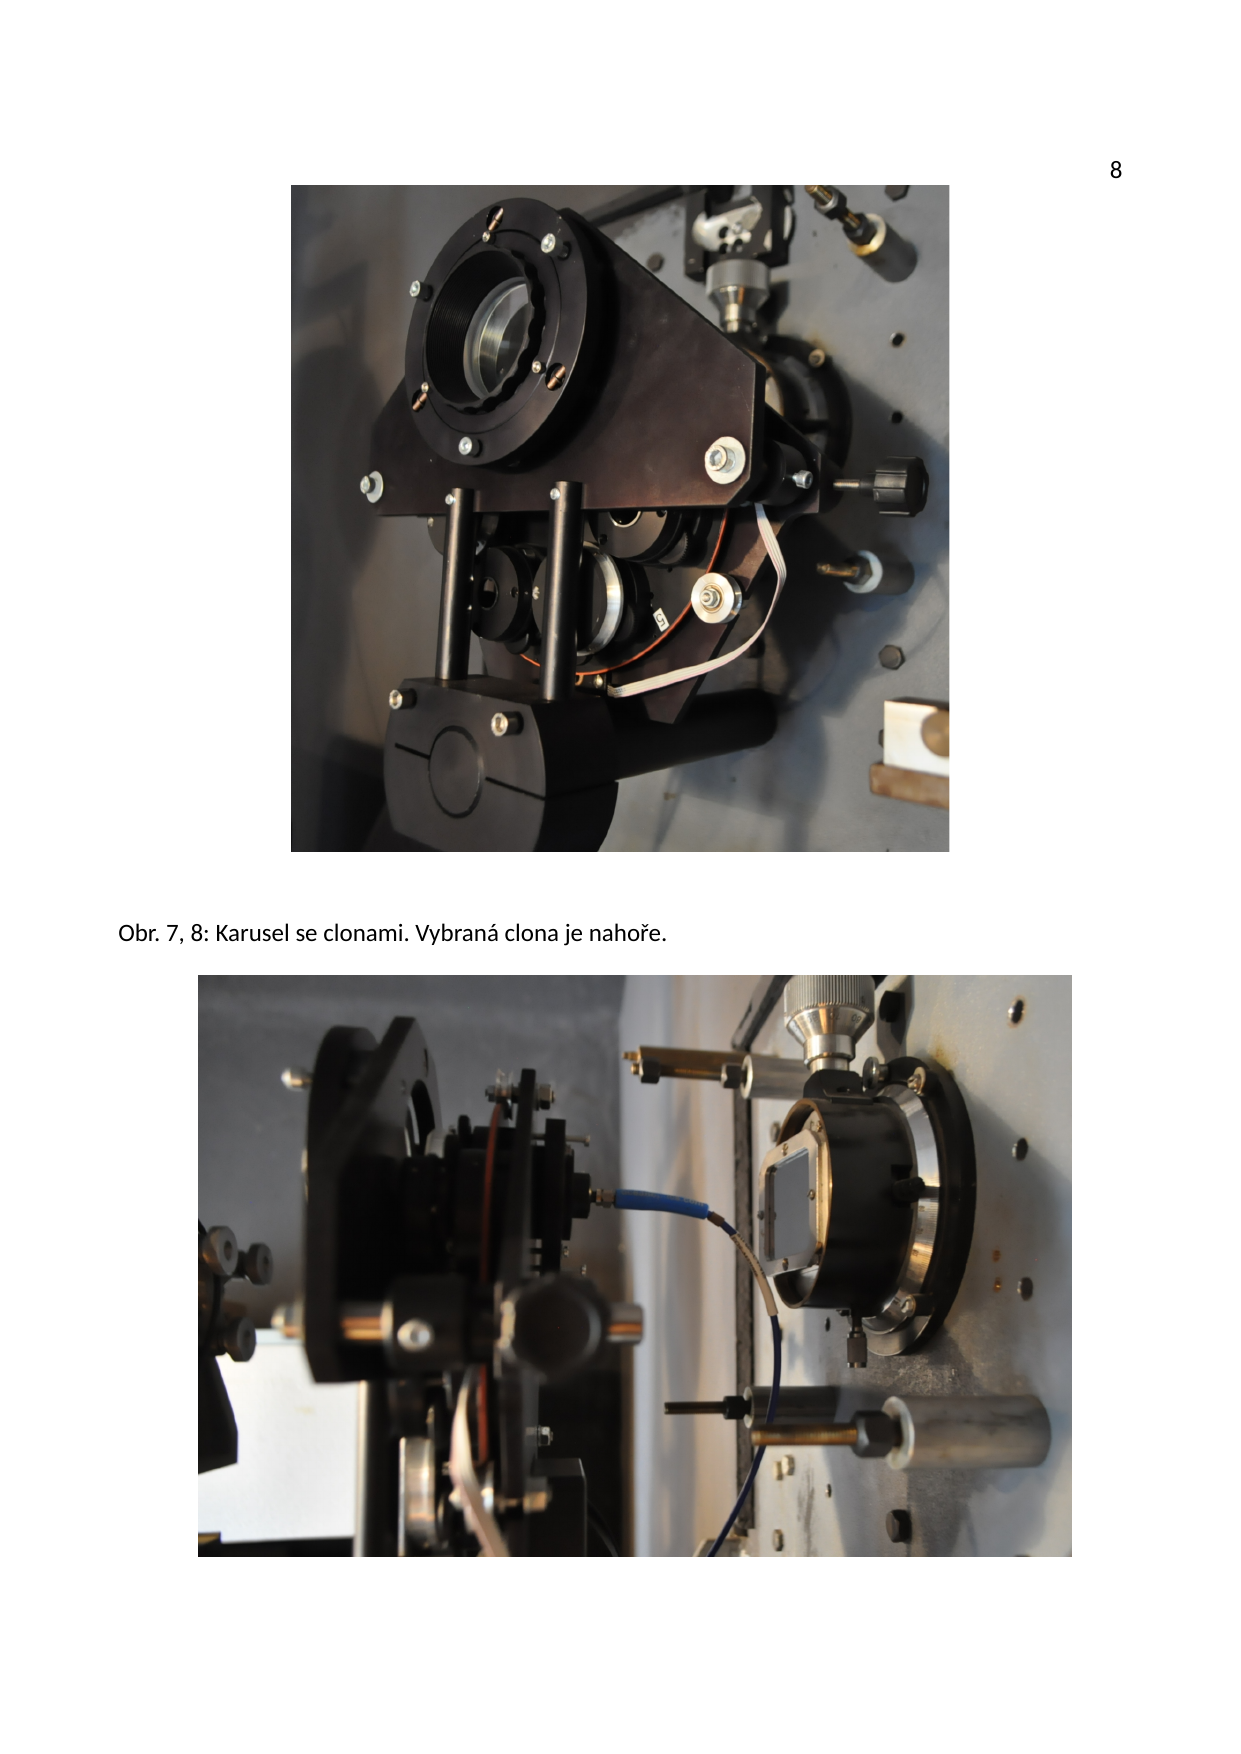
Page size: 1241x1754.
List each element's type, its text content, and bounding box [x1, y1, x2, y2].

picture [198, 975, 1072, 1557]
picture [291, 185, 950, 852]
text Obr. 7, 8: Karusel se clonami. Vybraná clona je nahoře. [118, 917, 1122, 947]
text 8 [118, 154, 1122, 184]
